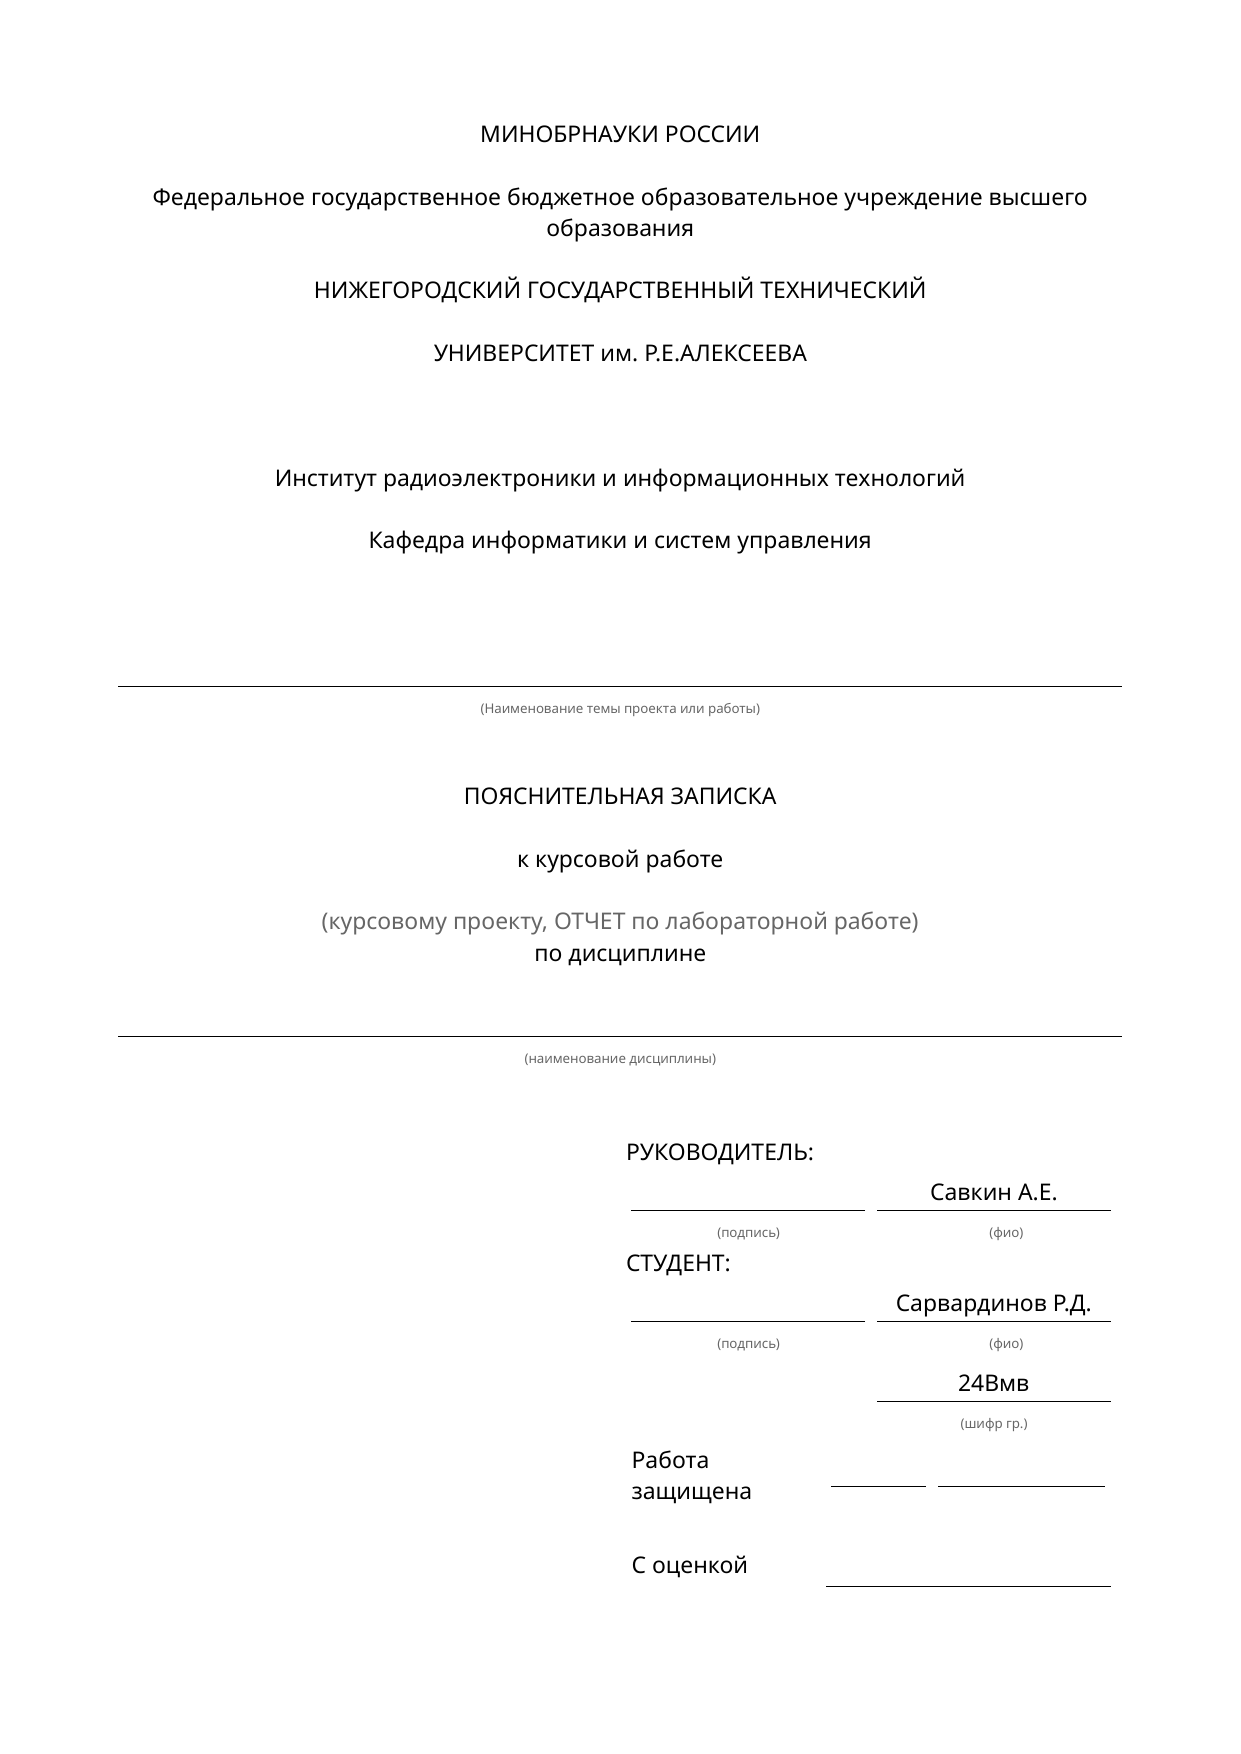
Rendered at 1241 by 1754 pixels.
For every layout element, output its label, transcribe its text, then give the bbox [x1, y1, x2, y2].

table_header Савкин А.Е. (фио) [871, 1167, 1116, 1247]
table_header С оценкой [626, 1543, 820, 1592]
text (Наименование темы проекта или работы) [118, 687, 1122, 718]
text Федеральное государственное бюджетное образовательное учреждение высшего [118, 181, 1122, 212]
table_header [118, 1130, 620, 1598]
text ПОЯСНИТЕЛЬНАЯ ЗАПИСКА [118, 780, 1122, 812]
table_cell 24Вмв (шифр гр.) [871, 1358, 1116, 1438]
table_header Работа защищена [626, 1438, 820, 1543]
text УНИВЕРСИТЕТ им. Р.Е.АЛЕКСЕЕВА [118, 337, 1122, 368]
table_header [932, 1444, 1111, 1492]
table_header [826, 1444, 932, 1492]
text Институт радиоэлектроники и информационных технологий [118, 462, 1122, 493]
text (курсовому проекту, ОТЧЕТ по лабораторной работе) [118, 905, 1122, 937]
table_header РУКОВОДИТЕЛЬ: СТУДЕНТ: [620, 1130, 1122, 1598]
table_header [820, 1438, 1116, 1543]
text образования [118, 212, 1122, 243]
text по дисциплине [118, 937, 1122, 968]
text МИНОБРНАУКИ РОССИИ [118, 118, 1122, 149]
text к курсовой работе [118, 843, 1122, 874]
table_header Сарвардинов Р.Д. (фио) [871, 1278, 1116, 1358]
table_header (подпись) [626, 1278, 871, 1358]
table_header (подпись) [626, 1167, 871, 1247]
table_cell [626, 1358, 871, 1438]
text НИЖЕГОРОДСКИЙ ГОСУДАРСТВЕННЫЙ ТЕХНИЧЕСКИЙ [118, 274, 1122, 306]
text Кафедра информатики и систем управления [118, 524, 1122, 556]
text (наименование дисциплины) [118, 1037, 1122, 1067]
table_header [820, 1543, 1116, 1592]
